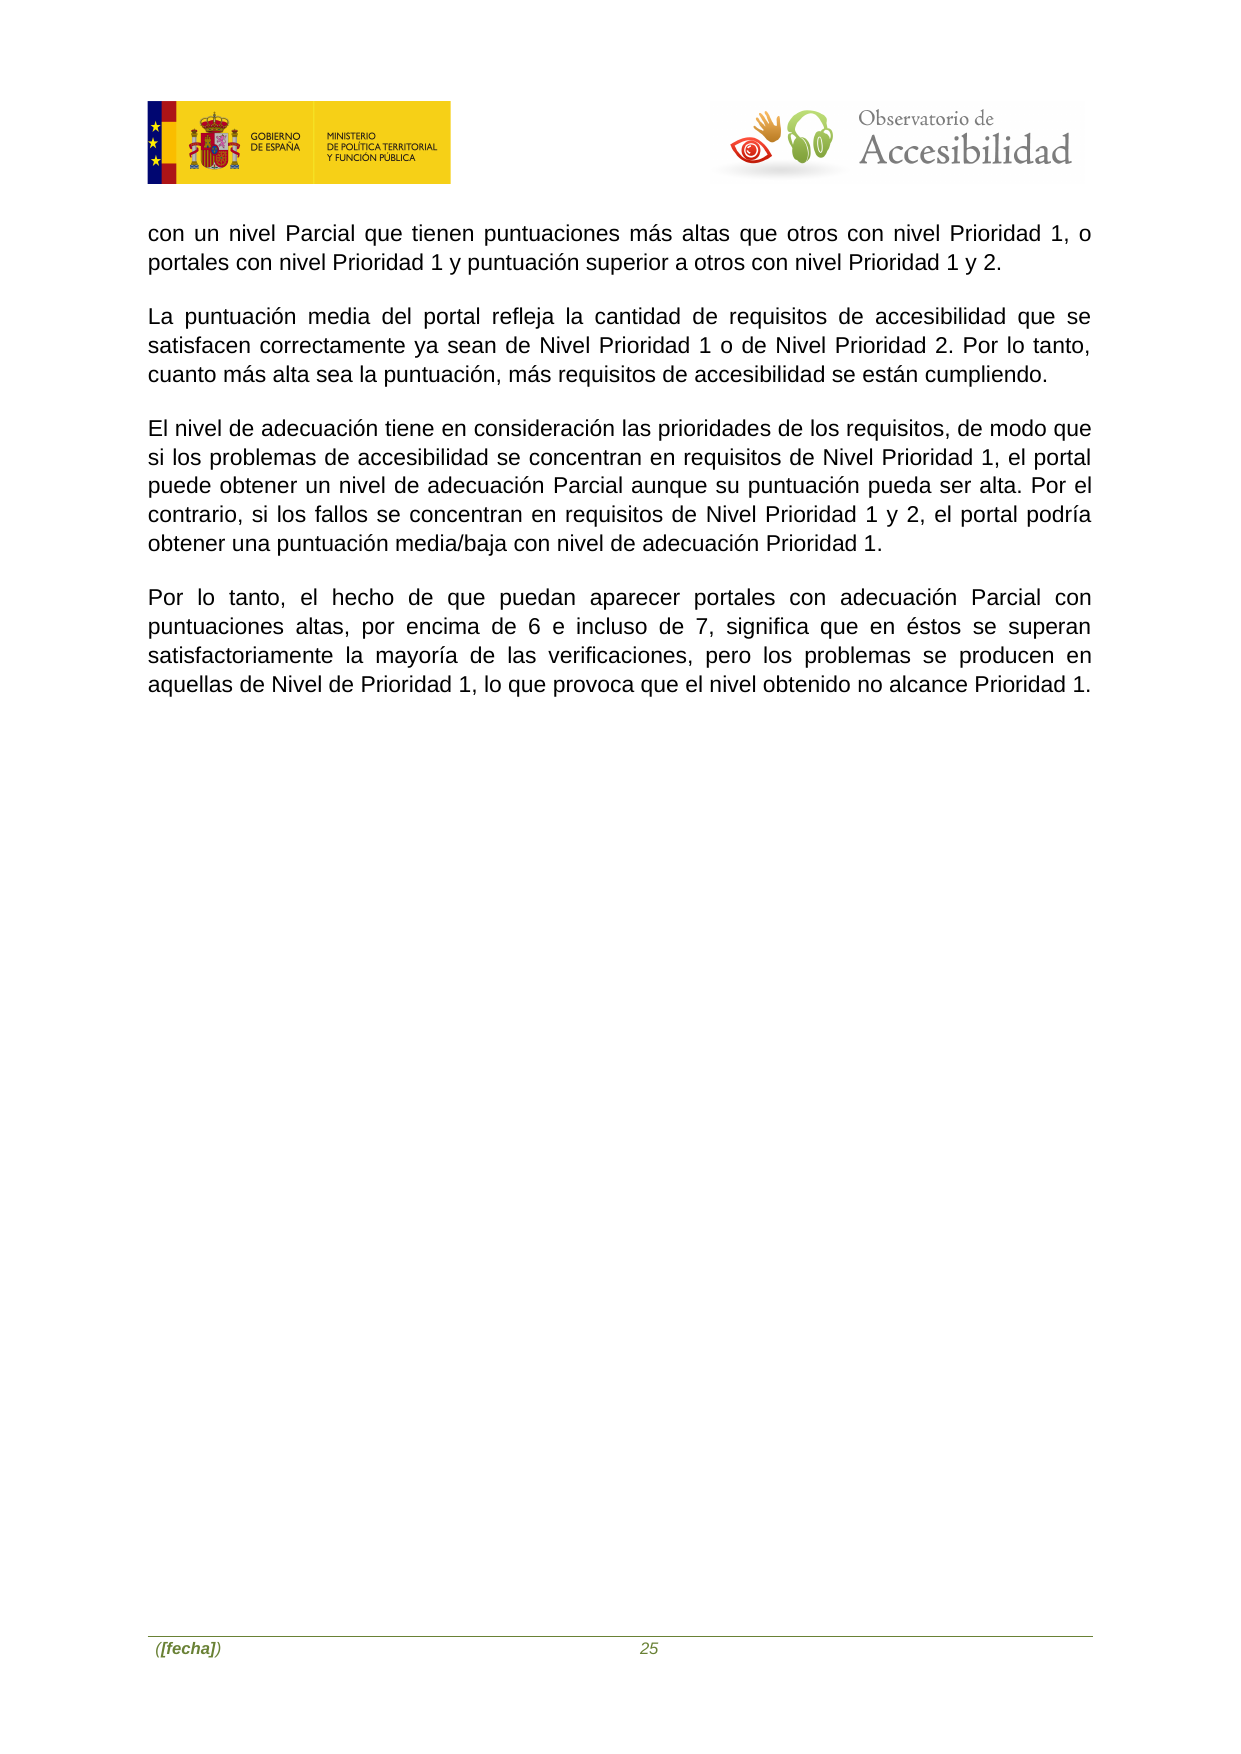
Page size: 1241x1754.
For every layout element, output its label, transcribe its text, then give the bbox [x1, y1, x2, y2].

text La puntuación media del portal refleja la cantidad de requisitos de accesibilidad que se satisfacen correctamente ya sean de Nivel Prioridad 1 o de Nivel Prioridad 2. Por lo tanto, cuanto más alta sea la puntuación, más requisitos de accesibilidad se están cumpliendo. [148, 303, 1092, 387]
text Por lo tanto, el hecho de que puedan aparecer portales con adecuación Parcial con puntuaciones altas, por encima de 6 e incluso de 7, significa que en éstos se superan satisfactoriamente la mayoría de las verificaciones, pero los problemas se producen en aquellas de Nivel de Prioridad 1, lo que provoca que el nivel obtenido no alcance Prioridad 1. [148, 584, 1092, 697]
picture [710, 101, 1086, 184]
text El nivel de adecuación tiene en consideración las prioridades de los requisitos, de modo que si los problemas de accesibilidad se concentran en requisitos de Nivel Prioridad 1, el portal puede obtener un nivel de adecuación Parcial aunque su puntuación pueda ser alta. Por el contrario, si los fallos se concentran en requisitos de Nivel Prioridad 1 y 2, el portal podría obtener una puntuación media/baja con nivel de adecuación Prioridad 1. [148, 414, 1092, 557]
text con un nivel Parcial que tienen puntuaciones más altas que otros con nivel Prioridad 1, o portales con nivel Prioridad 1 y puntuación superior a otros con nivel Prioridad 1 y 2. [148, 220, 1092, 275]
picture [147, 101, 451, 184]
